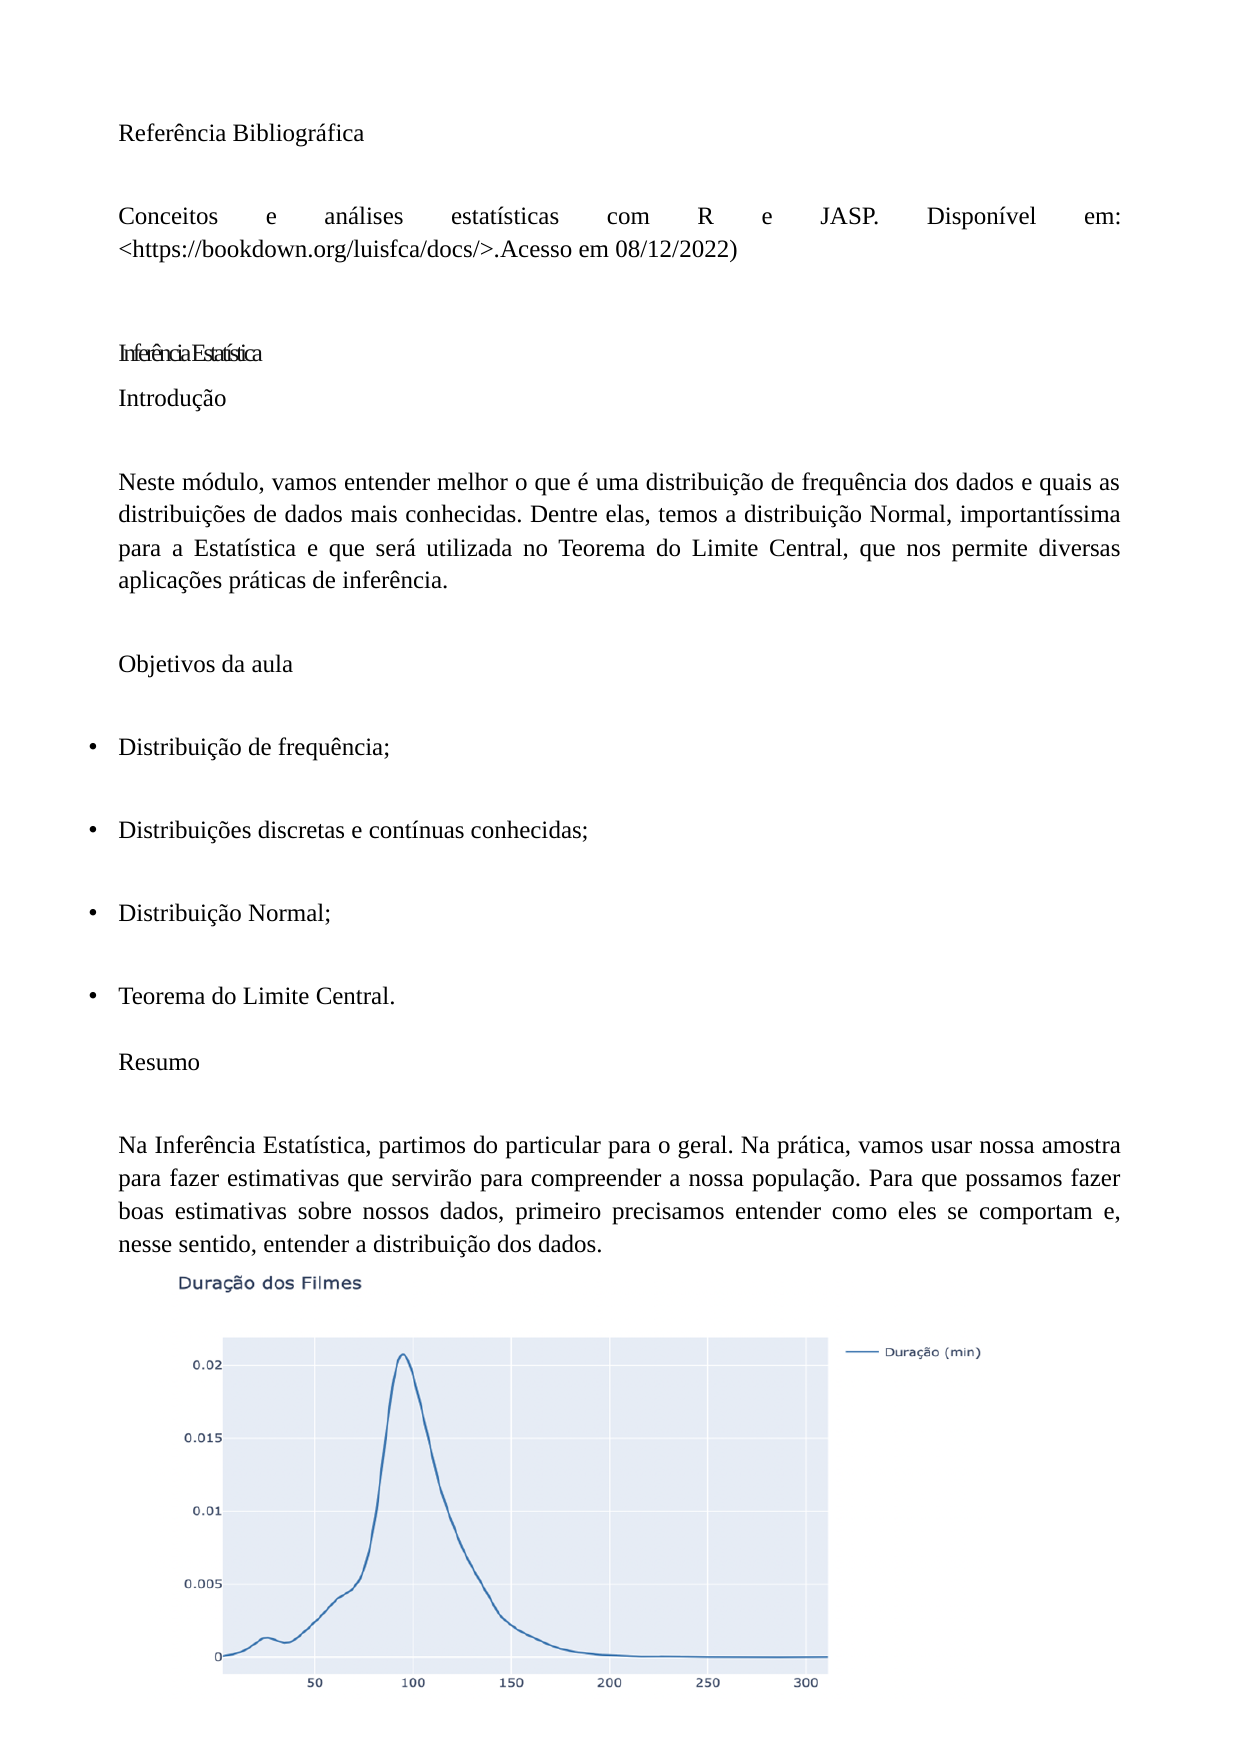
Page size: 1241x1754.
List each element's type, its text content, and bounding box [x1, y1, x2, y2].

text Introdução [118, 383, 1122, 412]
text Na Inferência Estatística, partimos do particular para o geral. Na prática, vamos usar nossa amostra para fazer estimativas que servirão para compreender a nossa população. Para que possamos fazer boas estimativas sobre nossos dados, primeiro precisamos entender como eles se comportam e, nesse sentido, entender a distribuição dos dados. [118, 1130, 1122, 1258]
list Teorema do Limite Central. [118, 981, 1122, 1009]
text Objetivos da aula [118, 649, 1122, 677]
picture [147, 1272, 990, 1699]
list Distribuições discretas e contínuas conhecidas; [118, 815, 1122, 843]
text Referência Bibliográfica [118, 118, 1122, 147]
list Distribuição de frequência; [118, 732, 1122, 760]
text Neste módulo, vamos entender melhor o que é uma distribuição de frequência dos dados e quais as distribuições de dados mais conhecidas. Dentre elas, temos a distribuição Normal, importantíssima para a Estatística e que será utilizada no Teorema do Limite Central, que nos permite diversas aplicações práticas de inferência. [118, 467, 1122, 594]
list Distribuição Normal; [118, 898, 1122, 926]
text Resumo [118, 1047, 1122, 1076]
subtitle Inferência Estatística [118, 338, 1122, 367]
text Conceitos e análises estatísticas com R e JASP. Disponível em: <https://bookdown.org/luisfca/docs/>.Acesso em 08/12/2022) [118, 201, 1122, 263]
